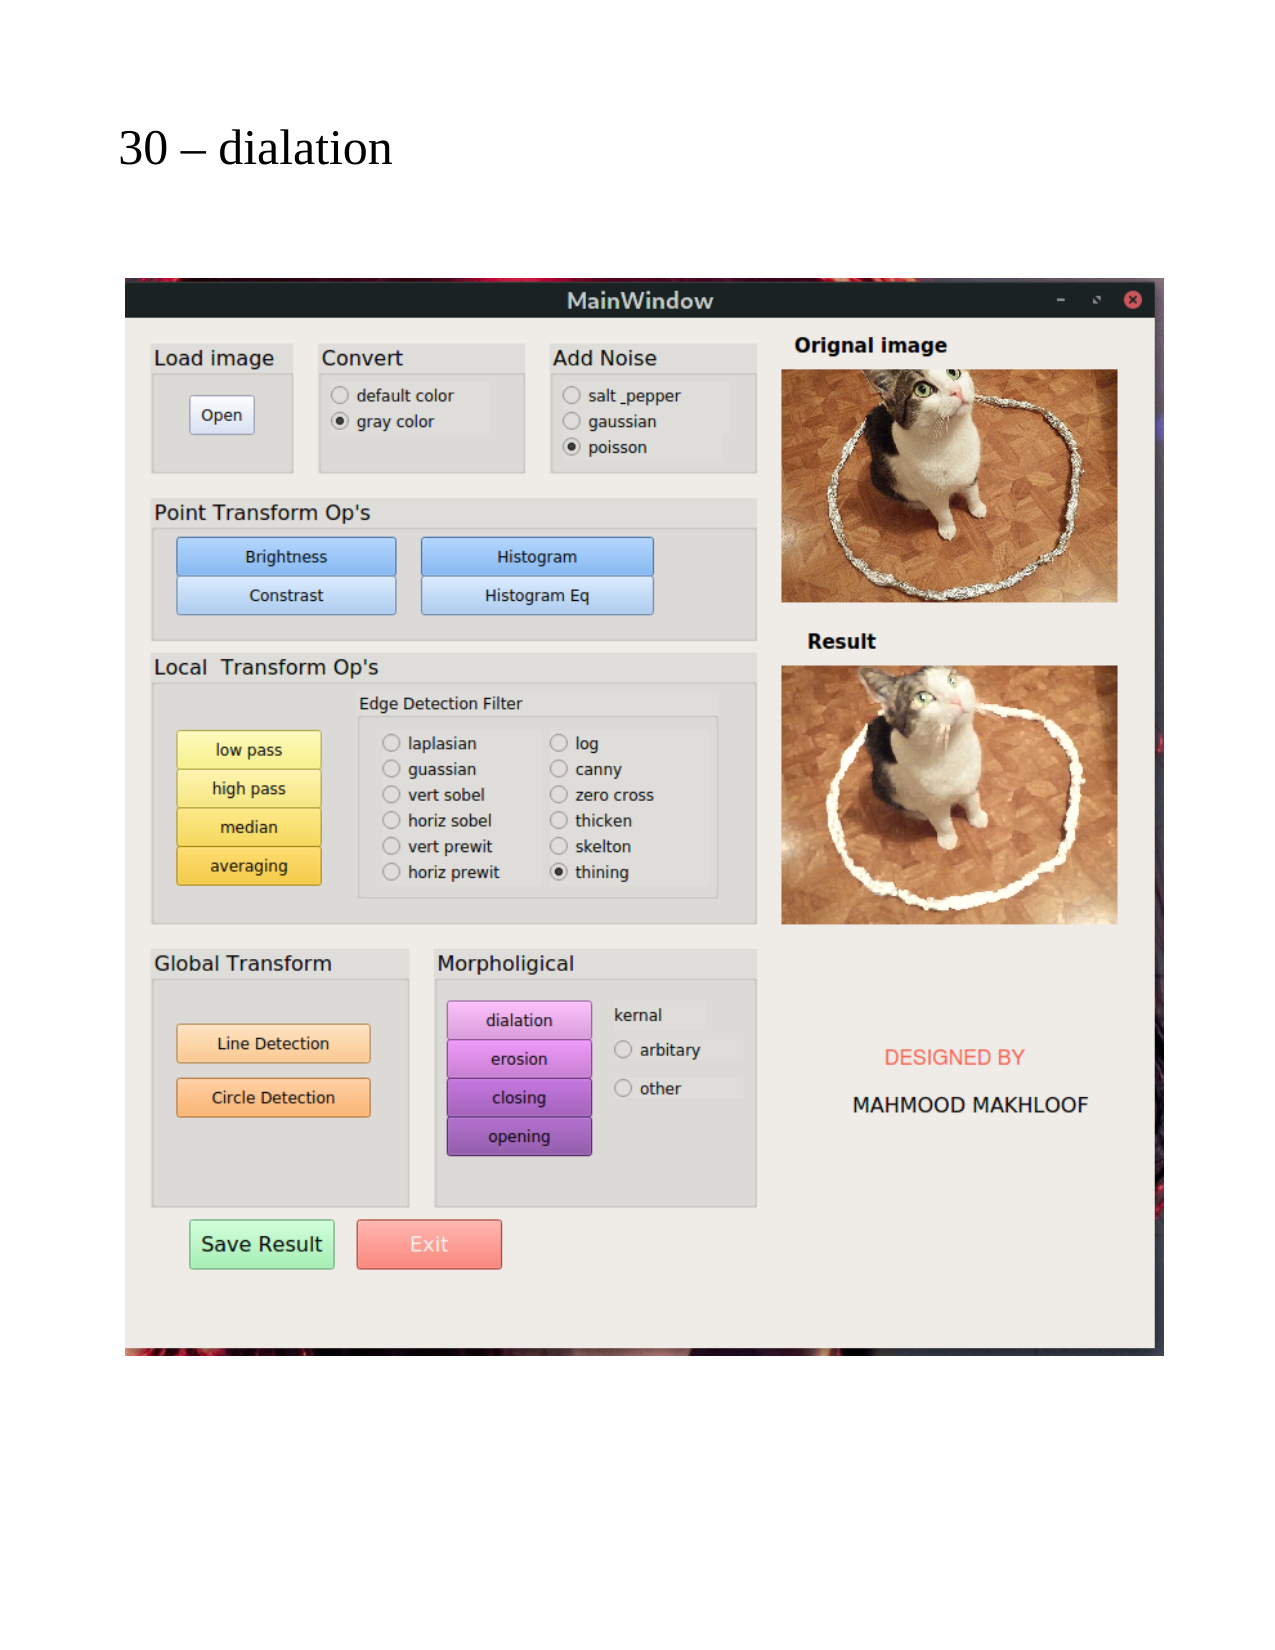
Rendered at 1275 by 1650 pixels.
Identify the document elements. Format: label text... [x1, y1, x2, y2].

picture [125, 278, 1164, 1356]
text 30 – dialation [118, 118, 1157, 176]
